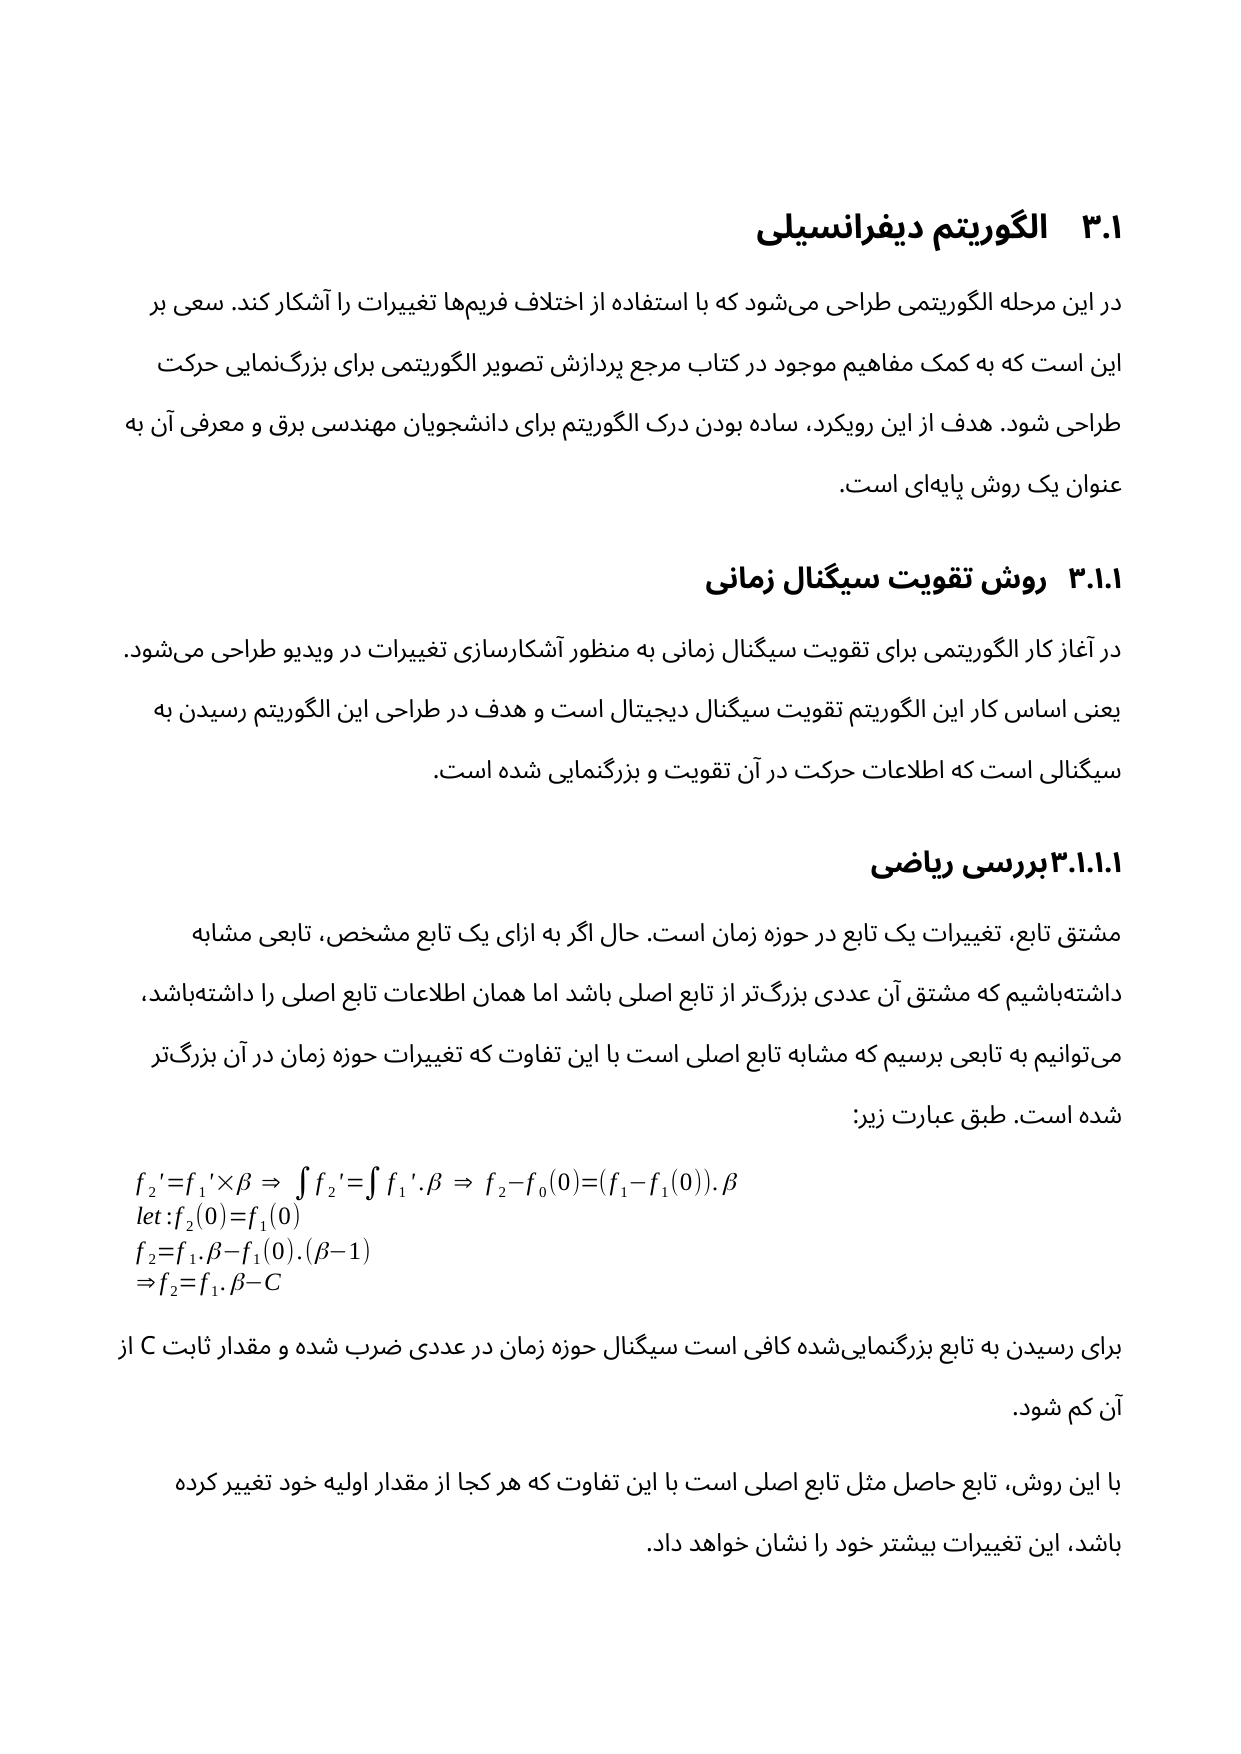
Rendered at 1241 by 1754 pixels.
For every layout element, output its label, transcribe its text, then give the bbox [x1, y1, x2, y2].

subtitle بررسی ریاضی [118, 832, 1122, 894]
text مشتق تابع، تغییرات یک تابع در حوزه زمان است. حال اگر به ازای یک تابع مشخص، تابعی مشابه داشته‌باشیم که مشتق آن عددی بزرگ‌تر از تابع اصلی باشد اما همان اطلاعات تابع اصلی را داشته‌باشد، می‌توانیم به تابعی برسیم که مشابه تابع اصلی است با این تفاوت که تغییرات حوزه زمان در آن بزرگ‌تر شده است. طبق عبارت زیر: [118, 907, 1122, 1142]
text در آغاز کار الگوریتمی برای تقویت سیگنال زمانی به منظور آشکارسازی تغییرات در ویدیو طراحی می‌شود. یعنی اساس کار این الگوریتم تقویت سیگنال دیجیتال است و هدف در طراحی این الگوریتم رسیدن به سیگنالی است که اطلاعات حرکت در آن تقویت و بزرگنمایی شده است. [118, 623, 1122, 797]
subtitle الگوریتم دیفرانسیلی [118, 193, 1122, 263]
subtitle روش تقویت سیگنال زمانی [118, 548, 1122, 610]
text در این مرحله الگوریتمی طراحی می‌شود که با استفاده از اختلاف فریم‌ها تغییرات را آشکار کند. سعی بر این است که به کمک مفاهیم موجود در کتاب مرجع پردازش تصویر الگوریتمی برای بزرگ‌نمایی حرکت طراحی شود. هدف از این رویکرد، ساده بودن درک الگوریتم برای دانشجویان مهندسی برق و معرفی آن به عنوان یک روش پایه‌ای است. [118, 276, 1122, 511]
text با این روش، تابع حاصل مثل تابع اصلی است با این تفاوت که هر کجا از مقدار اولیه خود تغییر کرده باشد، این تغییرات بیشتر خود را نشان خواهد داد. [118, 1456, 1122, 1570]
text برای رسیدن به تابع بزرگنمایی‌شده کافی است سیگنال حوزه زمان در عددی ضرب شده و مقدار ثابت C از آن کم شود. [118, 1320, 1122, 1434]
